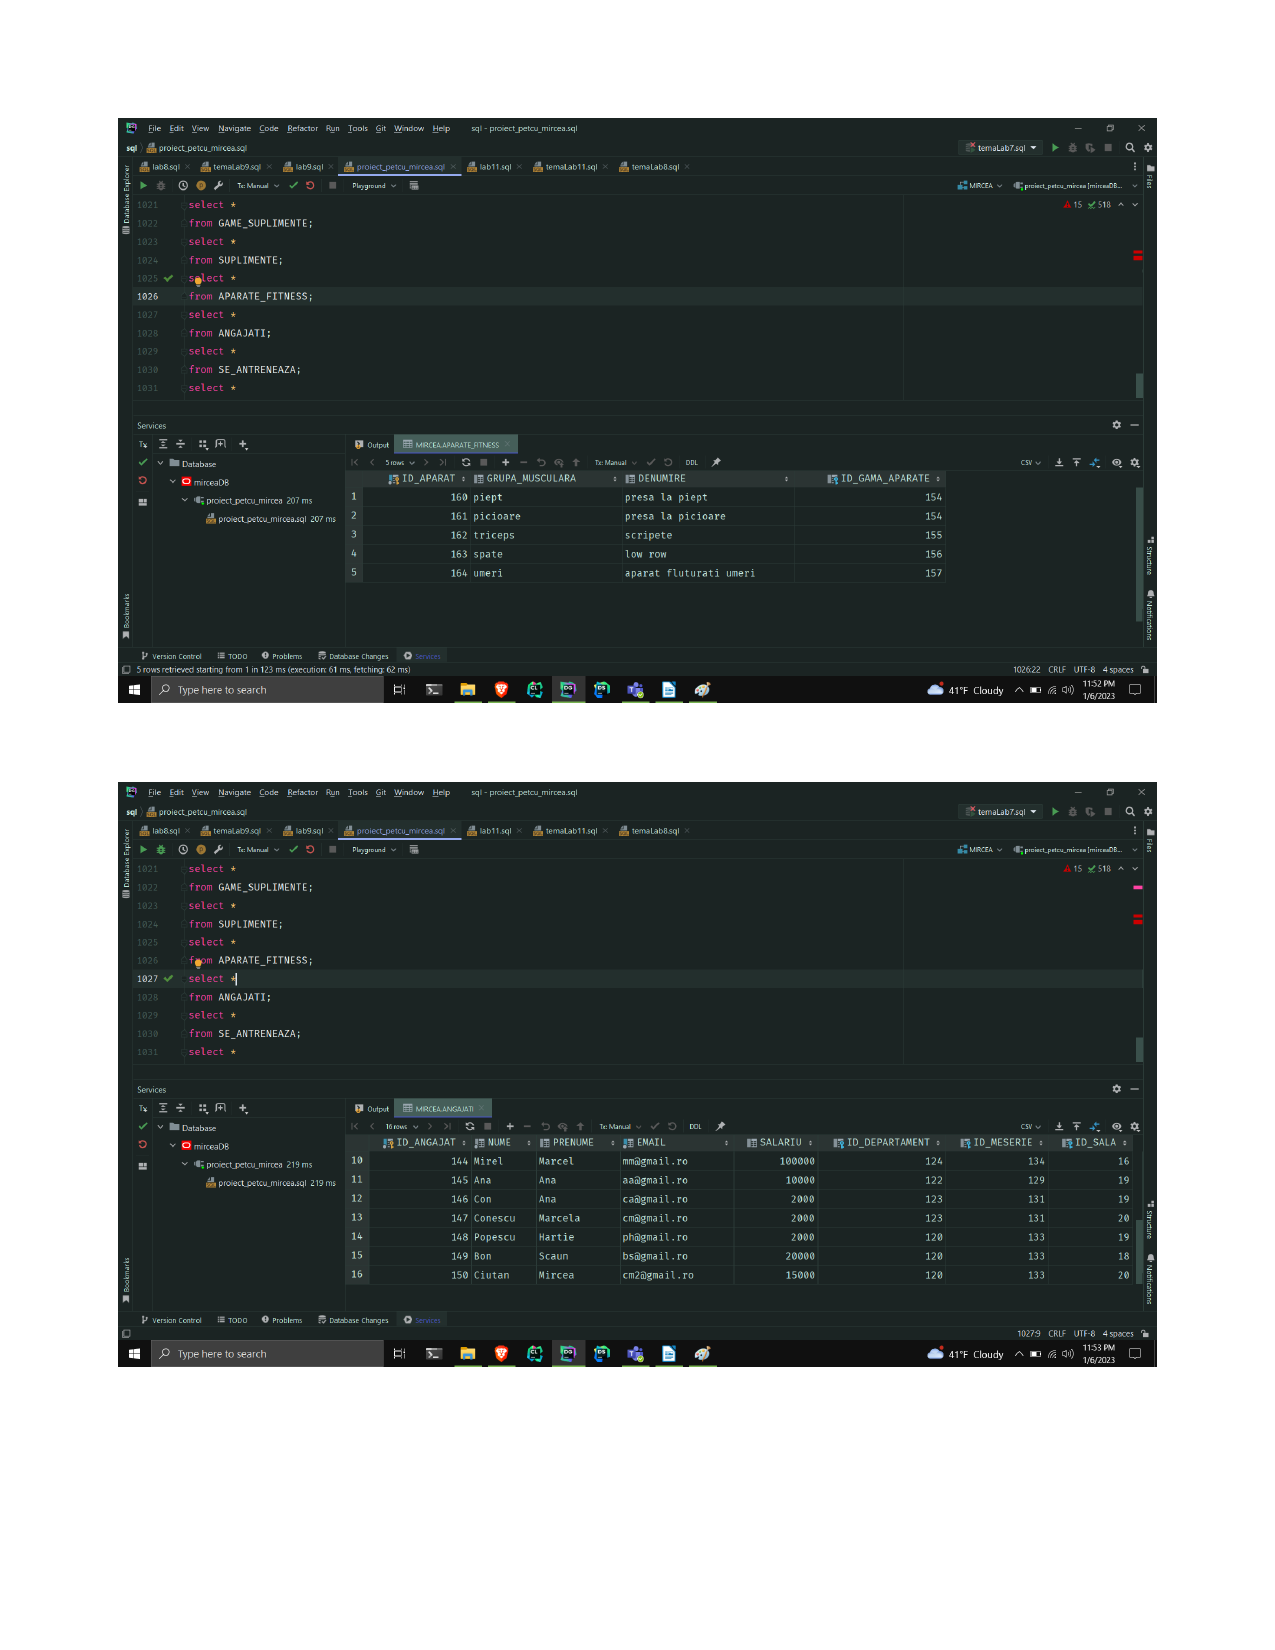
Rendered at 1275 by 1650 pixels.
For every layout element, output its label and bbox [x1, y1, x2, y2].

picture [118, 782, 1157, 1367]
picture [118, 118, 1157, 703]
